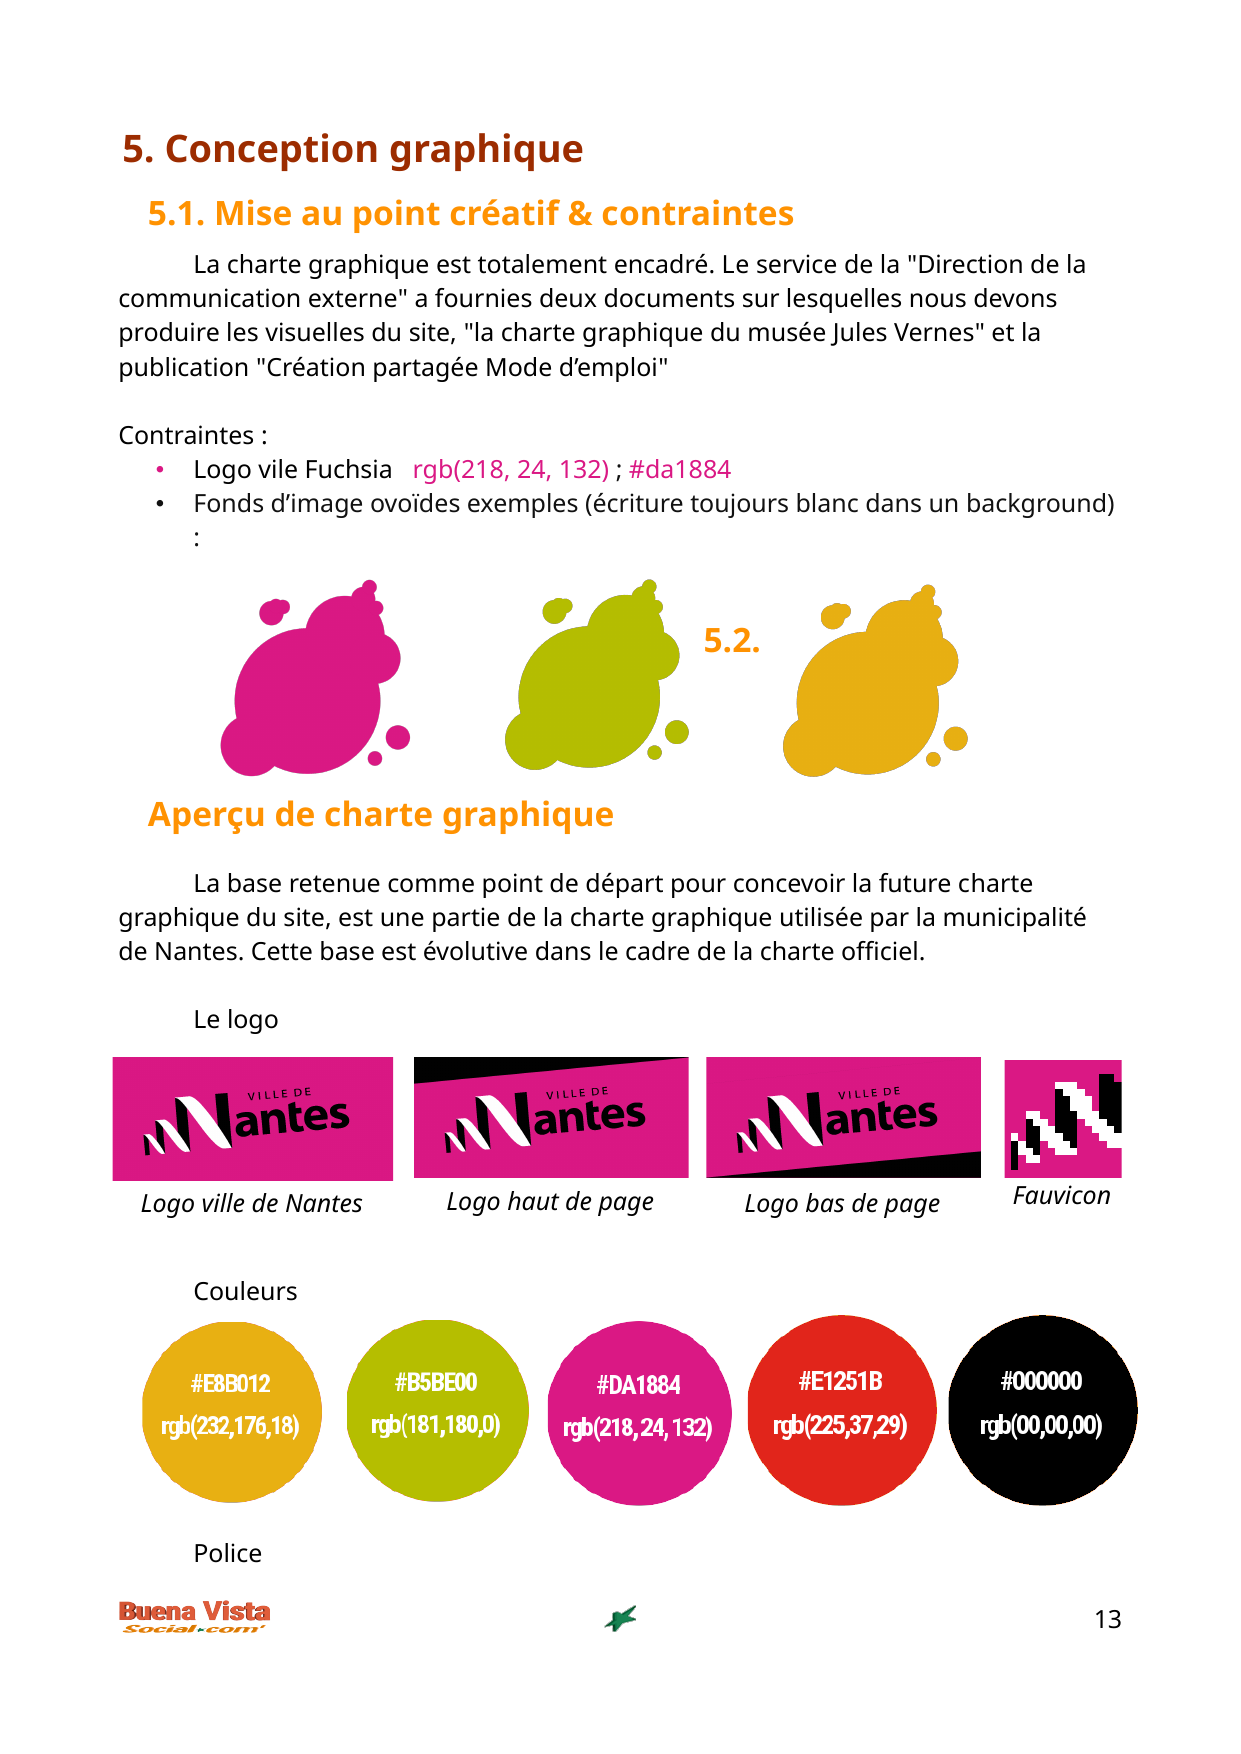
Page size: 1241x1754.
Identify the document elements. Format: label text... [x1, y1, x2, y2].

text [1004, 1043, 1122, 1060]
text Logo haut de page [414, 1178, 689, 1217]
picture [1004, 1060, 1122, 1178]
text LL L logo Logo bas de page [706, 1178, 981, 1219]
text Logo ville de Nantes [113, 1181, 393, 1220]
picture [604, 1603, 636, 1636]
picture [493, 574, 704, 784]
text La charte graphique est totalement encadré. Le service de la "Direction de la communication externe" a fournies deux documents sur lesquelles nous devons produire les visuelles du site, "la charte graphique du musée Jules Vernes" et la publication "Création partagée Mode d’emploi" [118, 247, 1122, 383]
text Police [118, 1366, 1122, 1570]
text La base retenue comme point de départ pour concevoir la future charte graphique du site, est une partie de la charte graphique utilisée par la municipalité de Nantes. Cette base est évolutive dans le cadre de la charte officiel. [118, 865, 1122, 967]
subtitle 5. Conception graphique [119, 119, 1121, 177]
picture [118, 1600, 271, 1637]
text Contraintes : [118, 417, 1122, 451]
picture [112, 1057, 394, 1181]
text Fauvicon [1004, 1178, 1122, 1212]
list Logo vile Fuchsia rgb(218, 24, 132) ; #da1884 [156, 451, 1122, 485]
text Le logo [118, 1002, 1122, 1036]
list Fonds d’image ovoïdes exemples (écriture toujours blanc dans un background) : [156, 485, 1122, 553]
picture [547, 1321, 733, 1506]
subtitle 5.2. Aperçu de charte graphique [148, 617, 1122, 836]
picture [208, 573, 425, 791]
picture [347, 1320, 530, 1502]
picture [142, 1322, 323, 1503]
picture [747, 1315, 938, 1506]
picture [414, 1057, 689, 1178]
picture [706, 1057, 981, 1178]
subtitle 5.1. Mise au point créatif & contraintes [148, 189, 1122, 235]
picture [948, 1315, 1139, 1506]
text Couleurs [118, 1274, 1122, 1308]
picture [771, 578, 983, 791]
